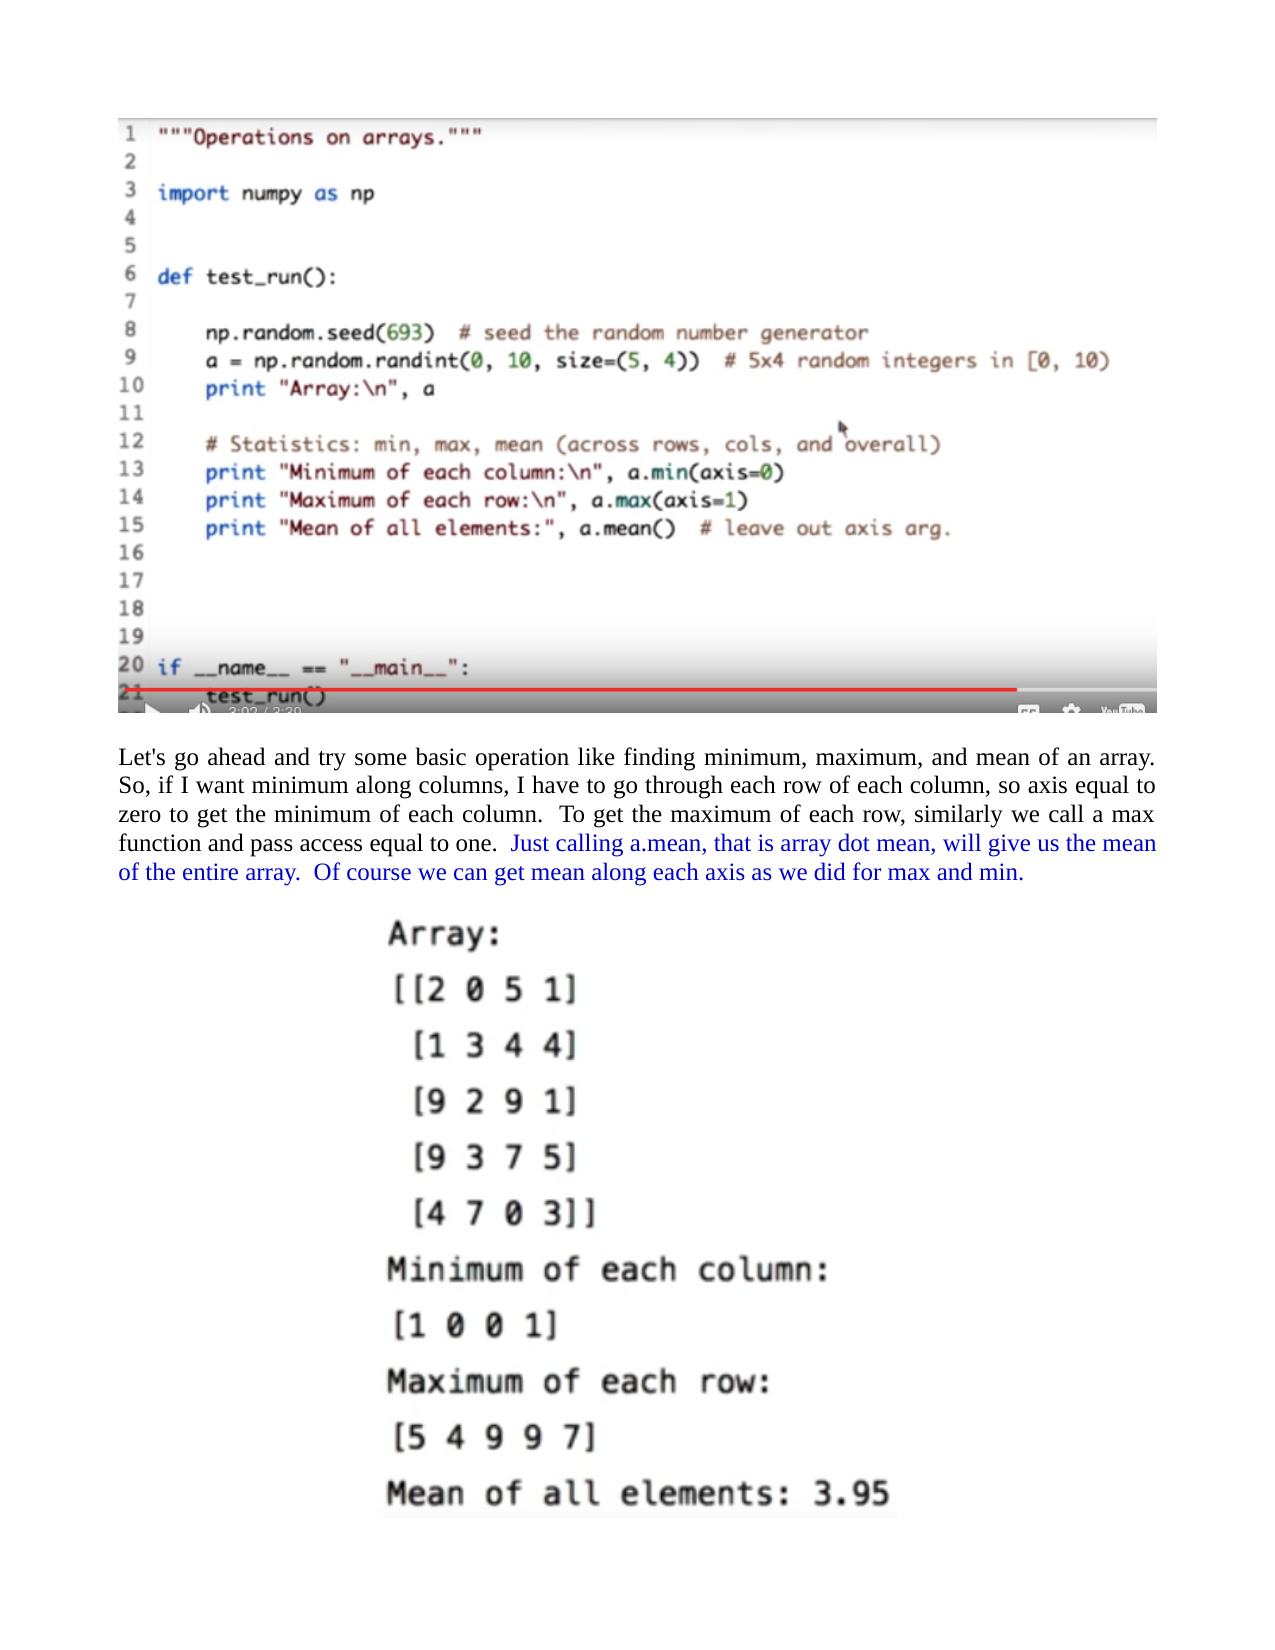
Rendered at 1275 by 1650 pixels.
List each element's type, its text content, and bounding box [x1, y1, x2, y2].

picture [118, 118, 1157, 713]
picture [376, 914, 899, 1519]
text Let's go ahead and try some basic operation like finding minimum, maximum, and mean of an array. So, if I want minimum along columns, I have to go through each row of each column, so axis equal to zero to get the minimum of each column. To get the maximum of each row, similarly we call a max function and pass access equal to one. Just calling a.mean, that is array dot mean, will give us the mean of the entire array. Of course we can get mean along each axis as we did for max and min. [118, 742, 1157, 885]
